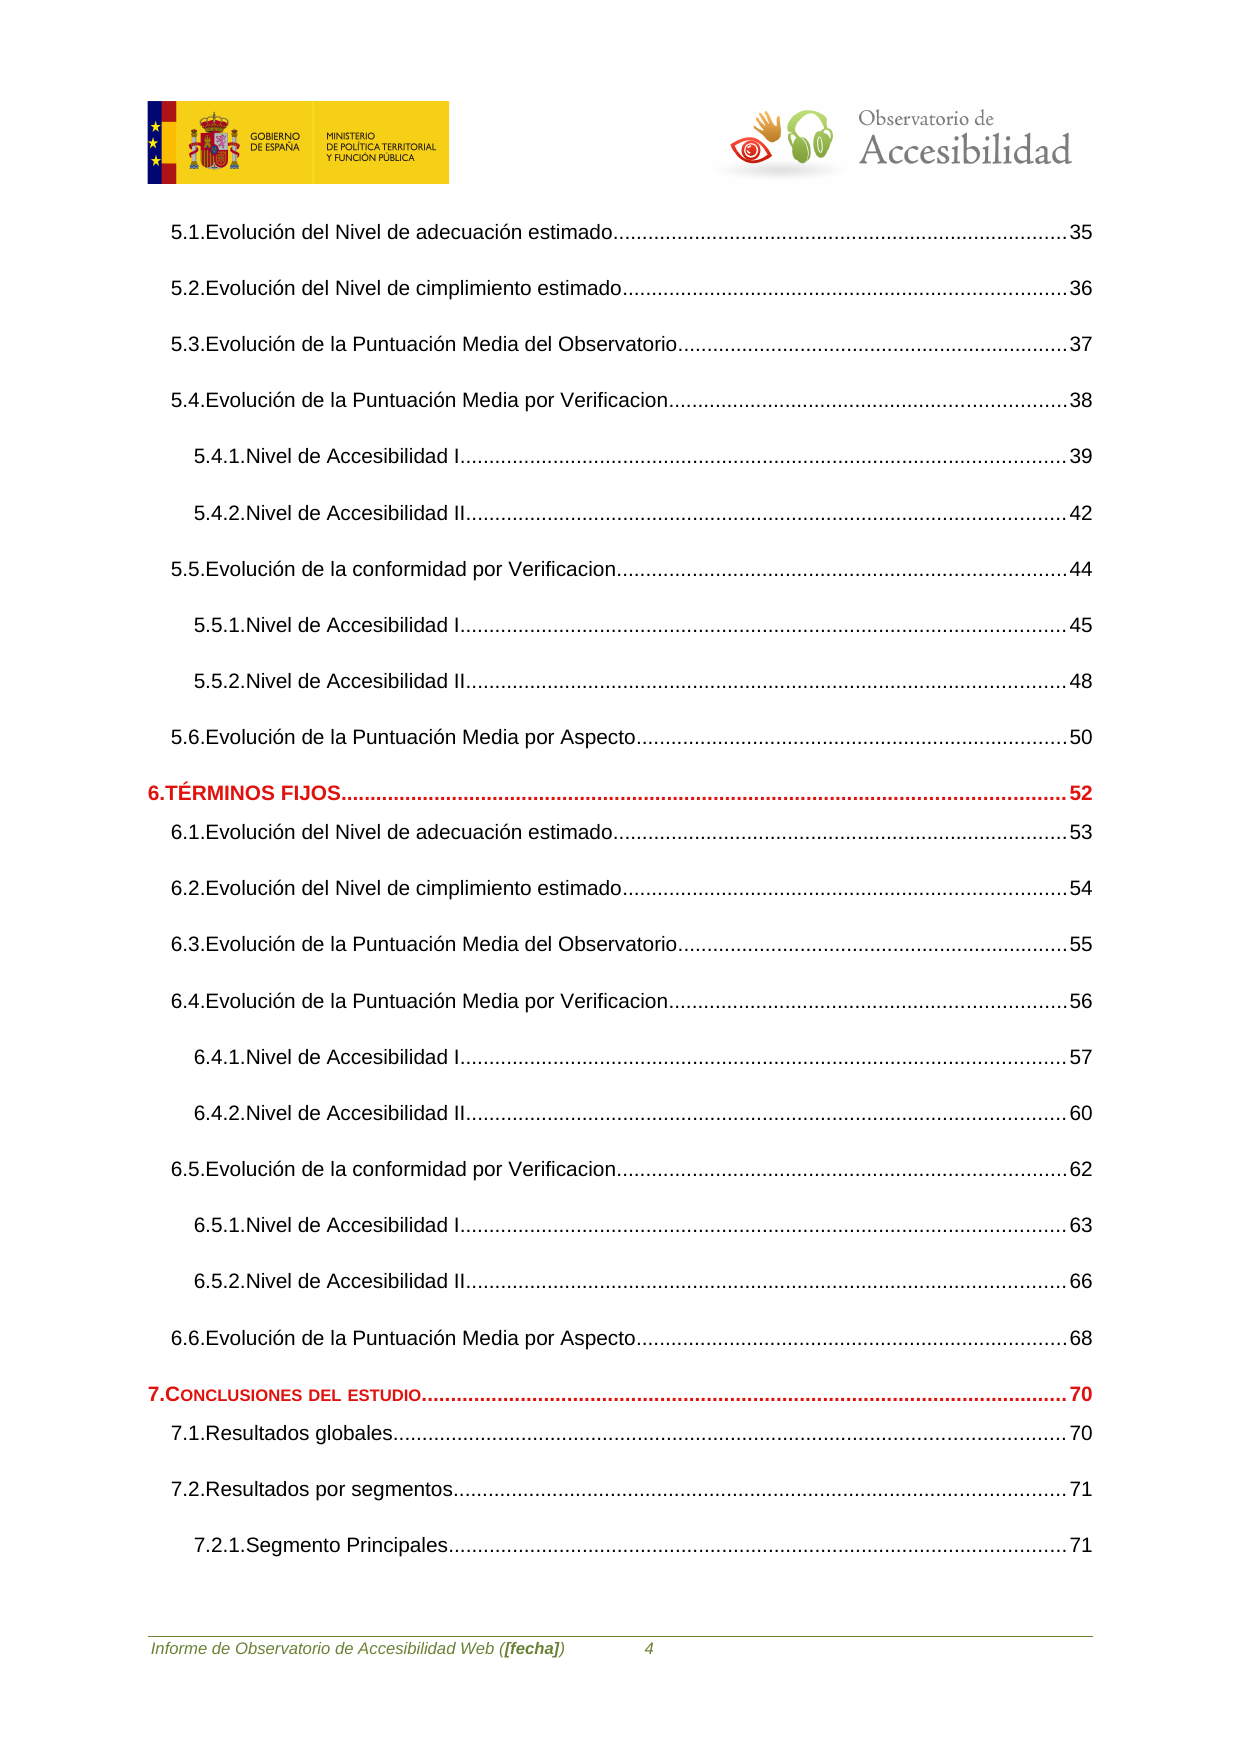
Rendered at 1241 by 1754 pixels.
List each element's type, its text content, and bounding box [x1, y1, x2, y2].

text 6.4.2.Nivel de Accesibilidad II 60 [193, 1101, 1092, 1125]
text 6.3.Evolución de la Puntuación Media del Observatorio 55 [171, 932, 1092, 956]
text 5.2.Evolución del Nivel de cimplimiento estimado 36 [171, 276, 1092, 300]
text 5.5.Evolución de la conformidad por Verificacion 44 [171, 557, 1092, 581]
text 5.3.Evolución de la Puntuación Media del Observatorio 37 [171, 332, 1092, 356]
picture [147, 101, 450, 184]
text 6.6.Evolución de la Puntuación Media por Aspecto 68 [171, 1325, 1092, 1349]
text 7.2.Resultados por segmentos 71 [171, 1476, 1092, 1500]
text 5.6.Evolución de la Puntuación Media por Aspecto 50 [171, 725, 1092, 749]
text 5.4.Evolución de la Puntuación Media por Verificacion 38 [171, 388, 1092, 412]
text 5.5.1.Nivel de Accesibilidad I 45 [193, 613, 1092, 637]
picture [710, 101, 1086, 184]
text 7.Conclusiones del estudio 70 [148, 1381, 1092, 1405]
text 5.5.2.Nivel de Accesibilidad II 48 [193, 669, 1092, 693]
text 5.1.Evolución del Nivel de adecuación estimado 35 [171, 220, 1092, 244]
text 6.4.1.Nivel de Accesibilidad I 57 [193, 1044, 1092, 1068]
text 7.2.1.Segmento Principales 71 [193, 1533, 1092, 1557]
text 6.1.Evolución del Nivel de adecuación estimado 53 [171, 820, 1092, 844]
text 6.5.Evolución de la conformidad por Verificacion 62 [171, 1157, 1092, 1181]
text 5.4.1.Nivel de Accesibilidad I 39 [193, 444, 1092, 468]
text 6.TÉRMINOS FIJOS 52 [148, 781, 1092, 805]
text 6.5.1.Nivel de Accesibilidad I 63 [193, 1213, 1092, 1237]
text 6.4.Evolución de la Puntuación Media por Verificacion 56 [171, 988, 1092, 1012]
text 5.4.2.Nivel de Accesibilidad II 42 [193, 500, 1092, 524]
text 7.1.Resultados globales 70 [171, 1420, 1092, 1444]
text 6.2.Evolución del Nivel de cimplimiento estimado 54 [171, 876, 1092, 900]
text 6.5.2.Nivel de Accesibilidad II 66 [193, 1269, 1092, 1293]
